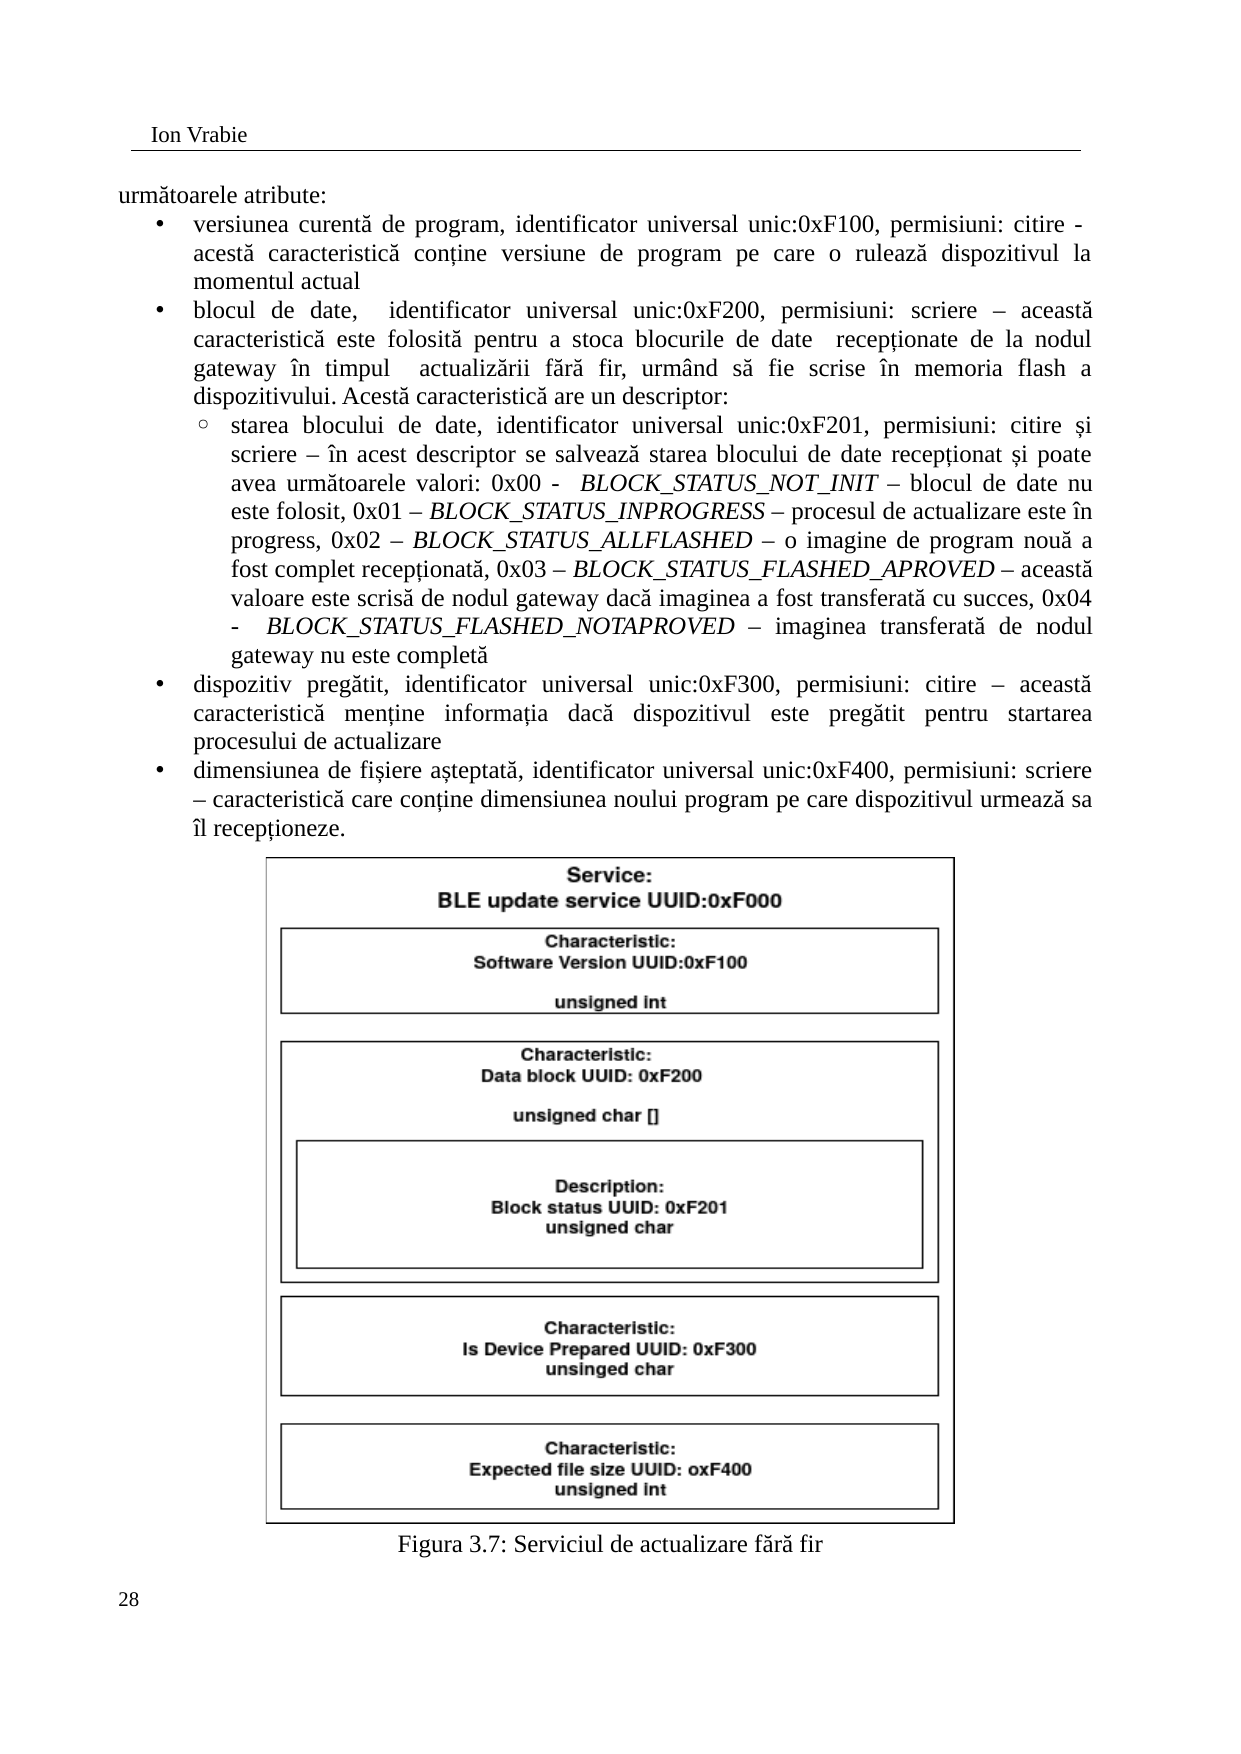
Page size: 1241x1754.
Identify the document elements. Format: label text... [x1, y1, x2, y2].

list starea blocului de date, identificator universal unic:0xF201, permisiuni: citire și scriere – în acest descriptor se salvează starea blocului de date recepționat și poate avea următoarele valori: 0x00 - BLOCK_STATUS_NOT_INIT – blocul de date nu este folosit, 0x01 – BLOCK_STATUS_INPROGRESS – procesul de actualizare este în progress, 0x02 – BLOCK_STATUS_ALLFLASHED – o imagine de program nouă a fost complet recepționată, 0x03 – BLOCK_STATUS_FLASHED_APROVED – această valoare este scrisă de nodul gateway dacă imaginea a fost transferată cu succes, 0x04 - BLOCK_STATUS_FLASHED_NOTAPROVED – imaginea transferată de nodul gateway nu este completă [193, 410, 1093, 669]
list versiunea curentă de program, identificator universal unic:0xF100, permisiuni: citire - acestă caracteristică conține versiune de program pe care o rulează dispozitivul la momentul actual [156, 209, 1093, 295]
list blocul de date, identificator universal unic:0xF200, permisiuni: scriere – această caracteristică este folosită pentru a stoca blocurile de date recepționate de la nodul gateway în timpul actualizării fără fir, urmând să fie scrise în memoria flash a dispozitivului. Acestă caracteristică are un descriptor: [156, 295, 1093, 410]
list Figura 3.7: Serviciul de actualizare fără fir [266, 1524, 955, 1558]
list dispozitiv pregătit, identificator universal unic:0xF300, permisiuni: citire – această caracteristică menține informația dacă dispozitivul este pregătit pentru startarea procesului de actualizare [156, 669, 1093, 755]
text următoarele atribute: [118, 180, 1093, 209]
picture [265, 857, 955, 1524]
list dimensiunea de fișiere așteptată, identificator universal unic:0xF400, permisiuni: scriere – caracteristică care conține dimensiunea noului program pe care dispozitivul urmează sa îl recepționeze. [156, 755, 1093, 841]
